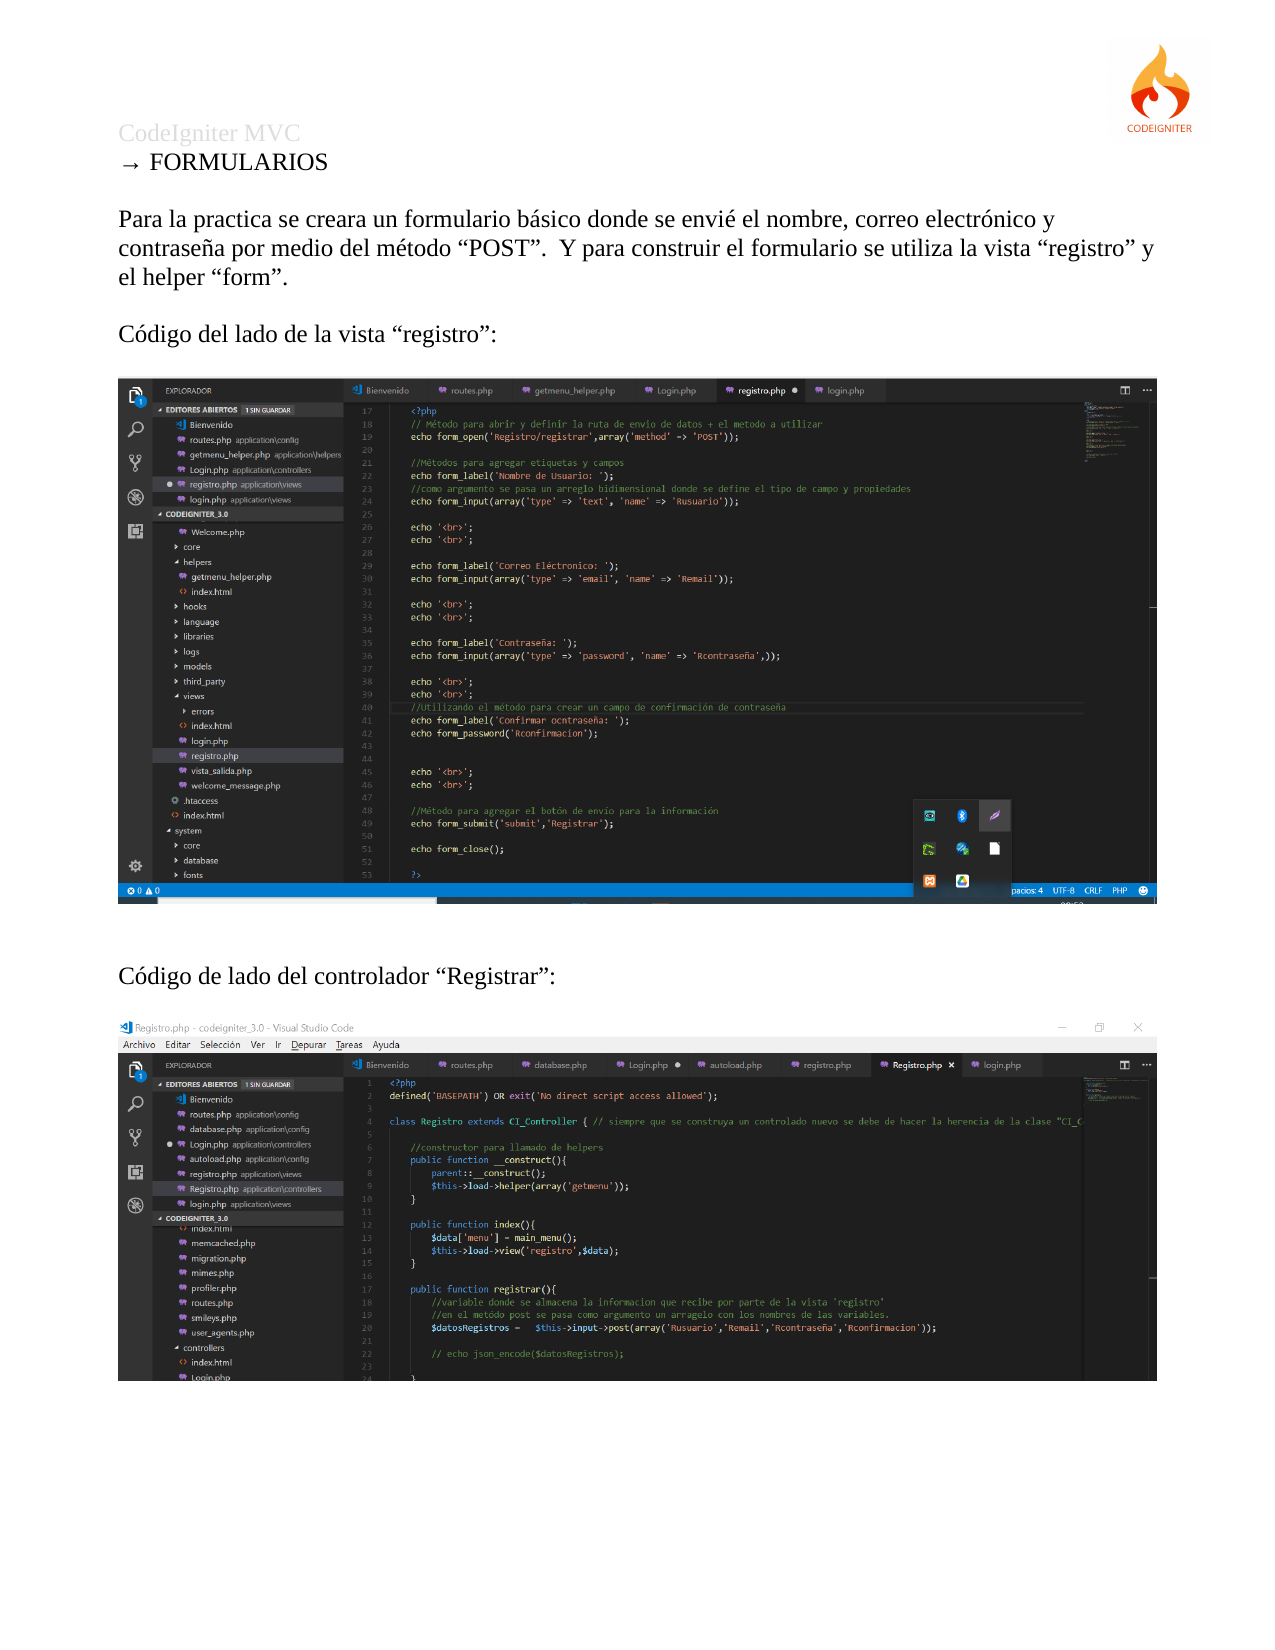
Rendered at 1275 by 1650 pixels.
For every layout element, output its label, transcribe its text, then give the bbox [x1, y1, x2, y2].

picture [1107, 36, 1213, 142]
text Código de lado del controlador “Registrar”: [118, 961, 1157, 990]
text Para la practica se creara un formulario básico donde se envié el nombre, correo electrónico y contraseña por medio del método “POST”. Y para construir el formulario se utiliza la vista “registro” y el helper “form”. [118, 204, 1157, 291]
text Código del lado de la vista “registro”: [118, 319, 1157, 348]
text → FORMULARIOS [118, 147, 1157, 176]
picture [118, 1018, 1157, 1381]
picture [118, 376, 1157, 904]
